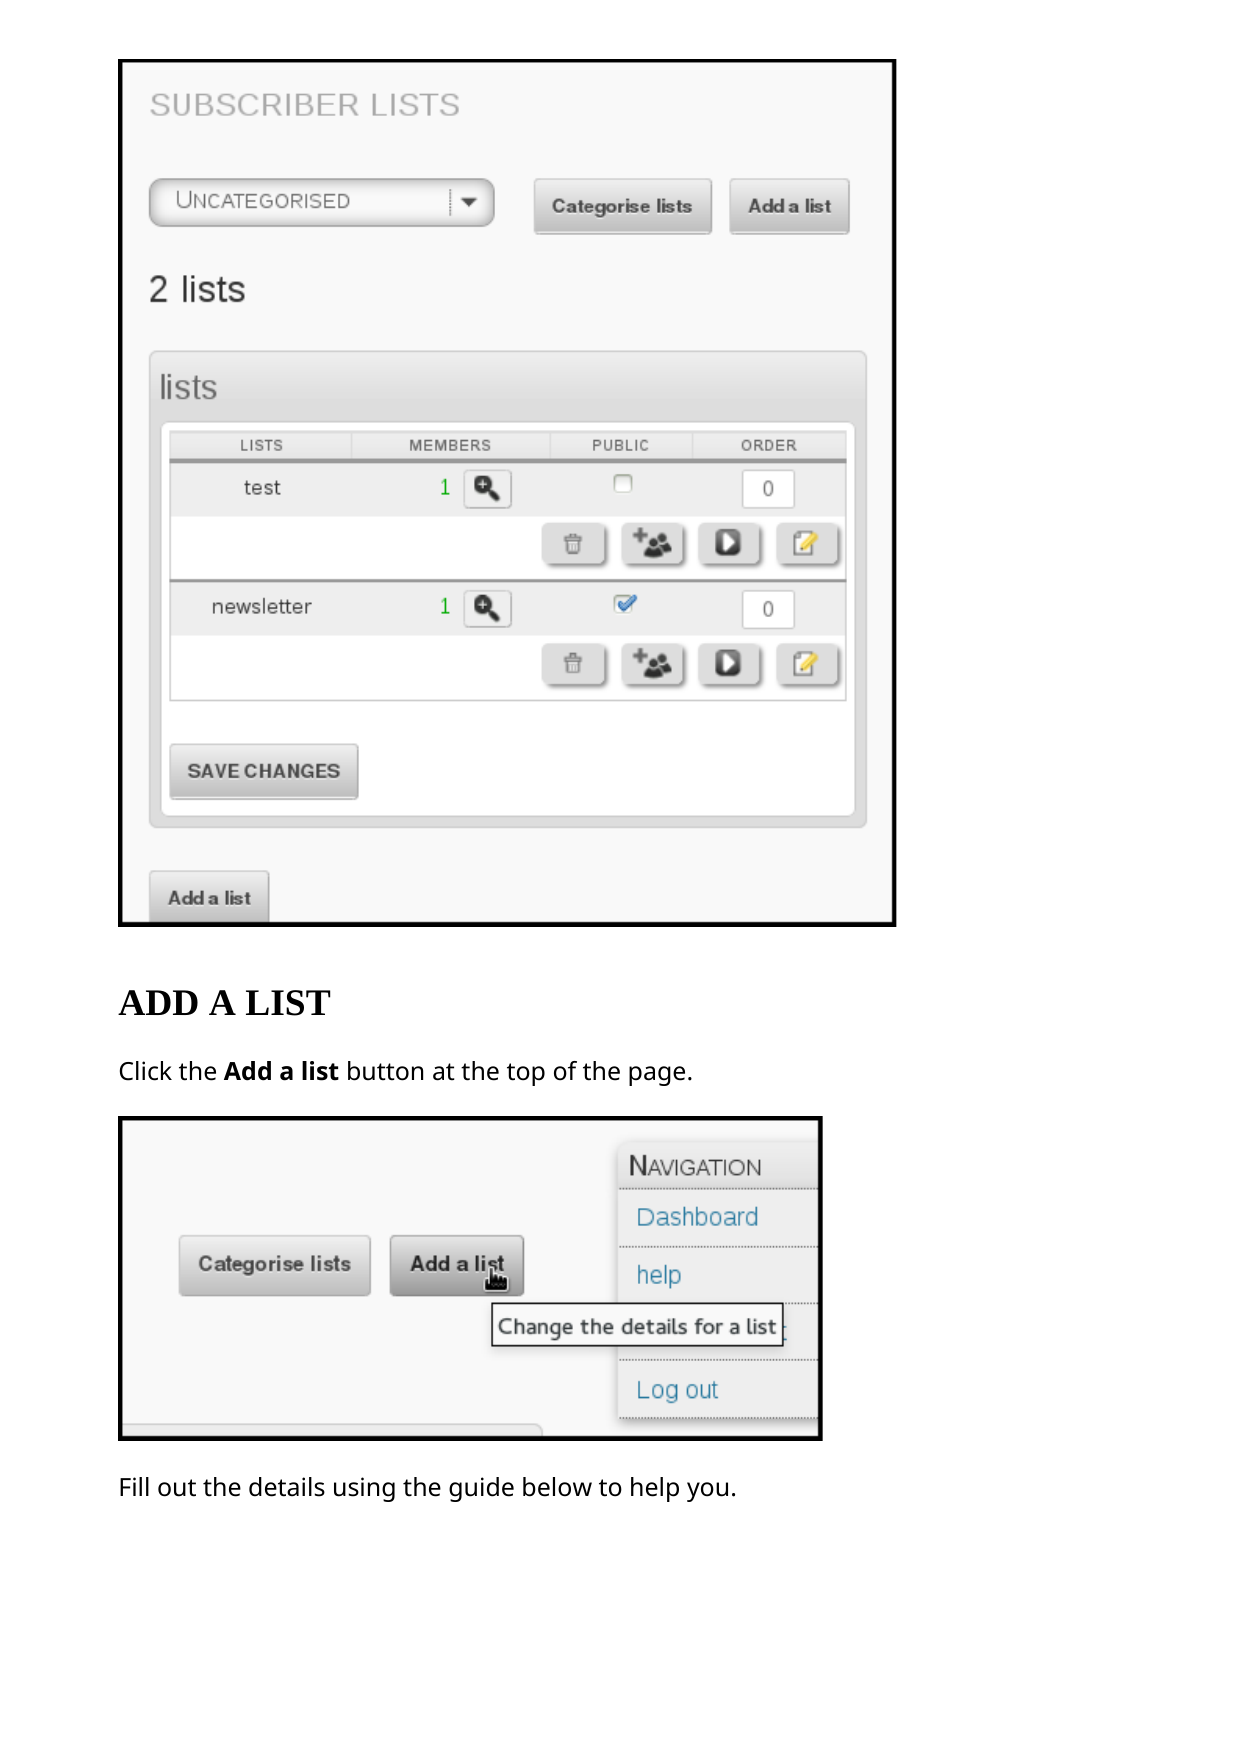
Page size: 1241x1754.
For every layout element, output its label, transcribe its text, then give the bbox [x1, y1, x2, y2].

text Fill out the details using the guide below to help you. [118, 1470, 1181, 1504]
subtitle Add a list [118, 981, 1181, 1024]
text Click the Add a list button at the top of the page. [118, 1053, 1181, 1087]
picture [118, 1116, 823, 1441]
picture [118, 59, 897, 927]
